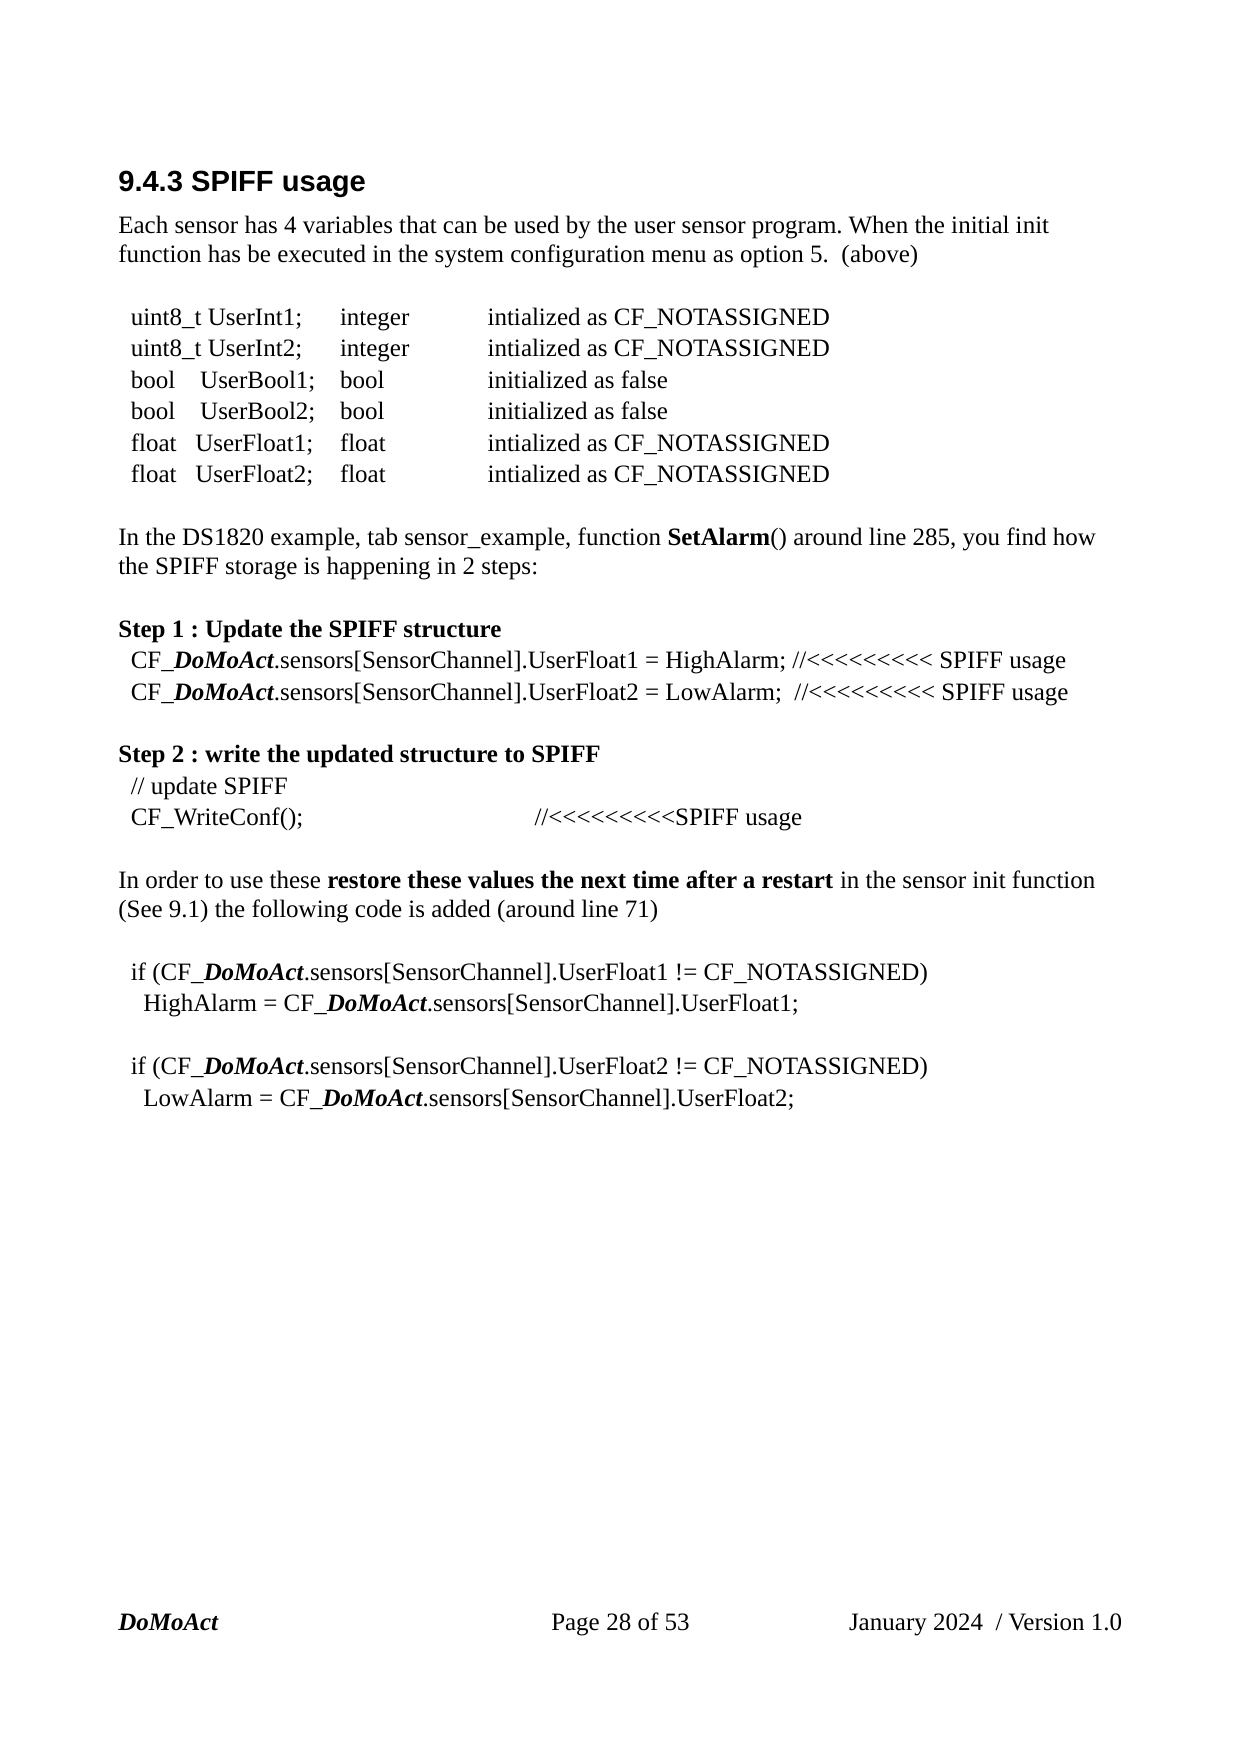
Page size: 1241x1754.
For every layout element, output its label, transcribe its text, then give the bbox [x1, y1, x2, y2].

text if (CF_DoMoAct.sensors[SensorChannel].UserFloat1 != CF_NOTASSIGNED) [118, 957, 1122, 986]
text uint8_t UserInt1; integer intialized as CF_NOTASSIGNED [118, 302, 1122, 331]
text CF_DoMoAct.sensors[SensorChannel].UserFloat2 = LowAlarm; //<<<<<<<<< SPIFF usage [118, 677, 1122, 705]
text uint8_t UserInt2; integer intialized as CF_NOTASSIGNED [118, 333, 1122, 362]
text CF_DoMoAct.sensors[SensorChannel].UserFloat1 = HighAlarm; //<<<<<<<<< SPIFF usage [118, 645, 1122, 674]
text CF_WriteConf(); //<<<<<<<<<SPIFF usage [118, 802, 1122, 831]
text float UserFloat2; float intialized as CF_NOTASSIGNED [118, 459, 1122, 488]
text if (CF_DoMoAct.sensors[SensorChannel].UserFloat2 != CF_NOTASSIGNED) [118, 1051, 1122, 1080]
text bool UserBool2; bool initialized as false [118, 396, 1122, 425]
text LowAlarm = CF_DoMoAct.sensors[SensorChannel].UserFloat2; [118, 1083, 1122, 1112]
subtitle 9.4.3 SPIFF usage [118, 164, 1122, 198]
text // update SPIFF [118, 771, 1122, 800]
text In order to use these restore these values the next time after a restart in the sensor init function (See 9.1) the following code is added (around line 71) [118, 865, 1122, 923]
text In the DS1820 example, tab sensor_example, function SetAlarm() around line 285, you find how the SPIFF storage is happening in 2 steps: [118, 522, 1122, 579]
text Each sensor has 4 variables that can be used by the user sensor program. When the initial init function has be executed in the system configuration menu as option 5. (above) [118, 210, 1122, 268]
text HighAlarm = CF_DoMoAct.sensors[SensorChannel].UserFloat1; [118, 988, 1122, 1017]
text Step 2 : write the updated structure to SPIFF [118, 739, 1122, 768]
text bool UserBool1; bool initialized as false [118, 365, 1122, 393]
text Step 1 : Update the SPIFF structure [118, 614, 1122, 642]
text float UserFloat1; float intialized as CF_NOTASSIGNED [118, 428, 1122, 456]
